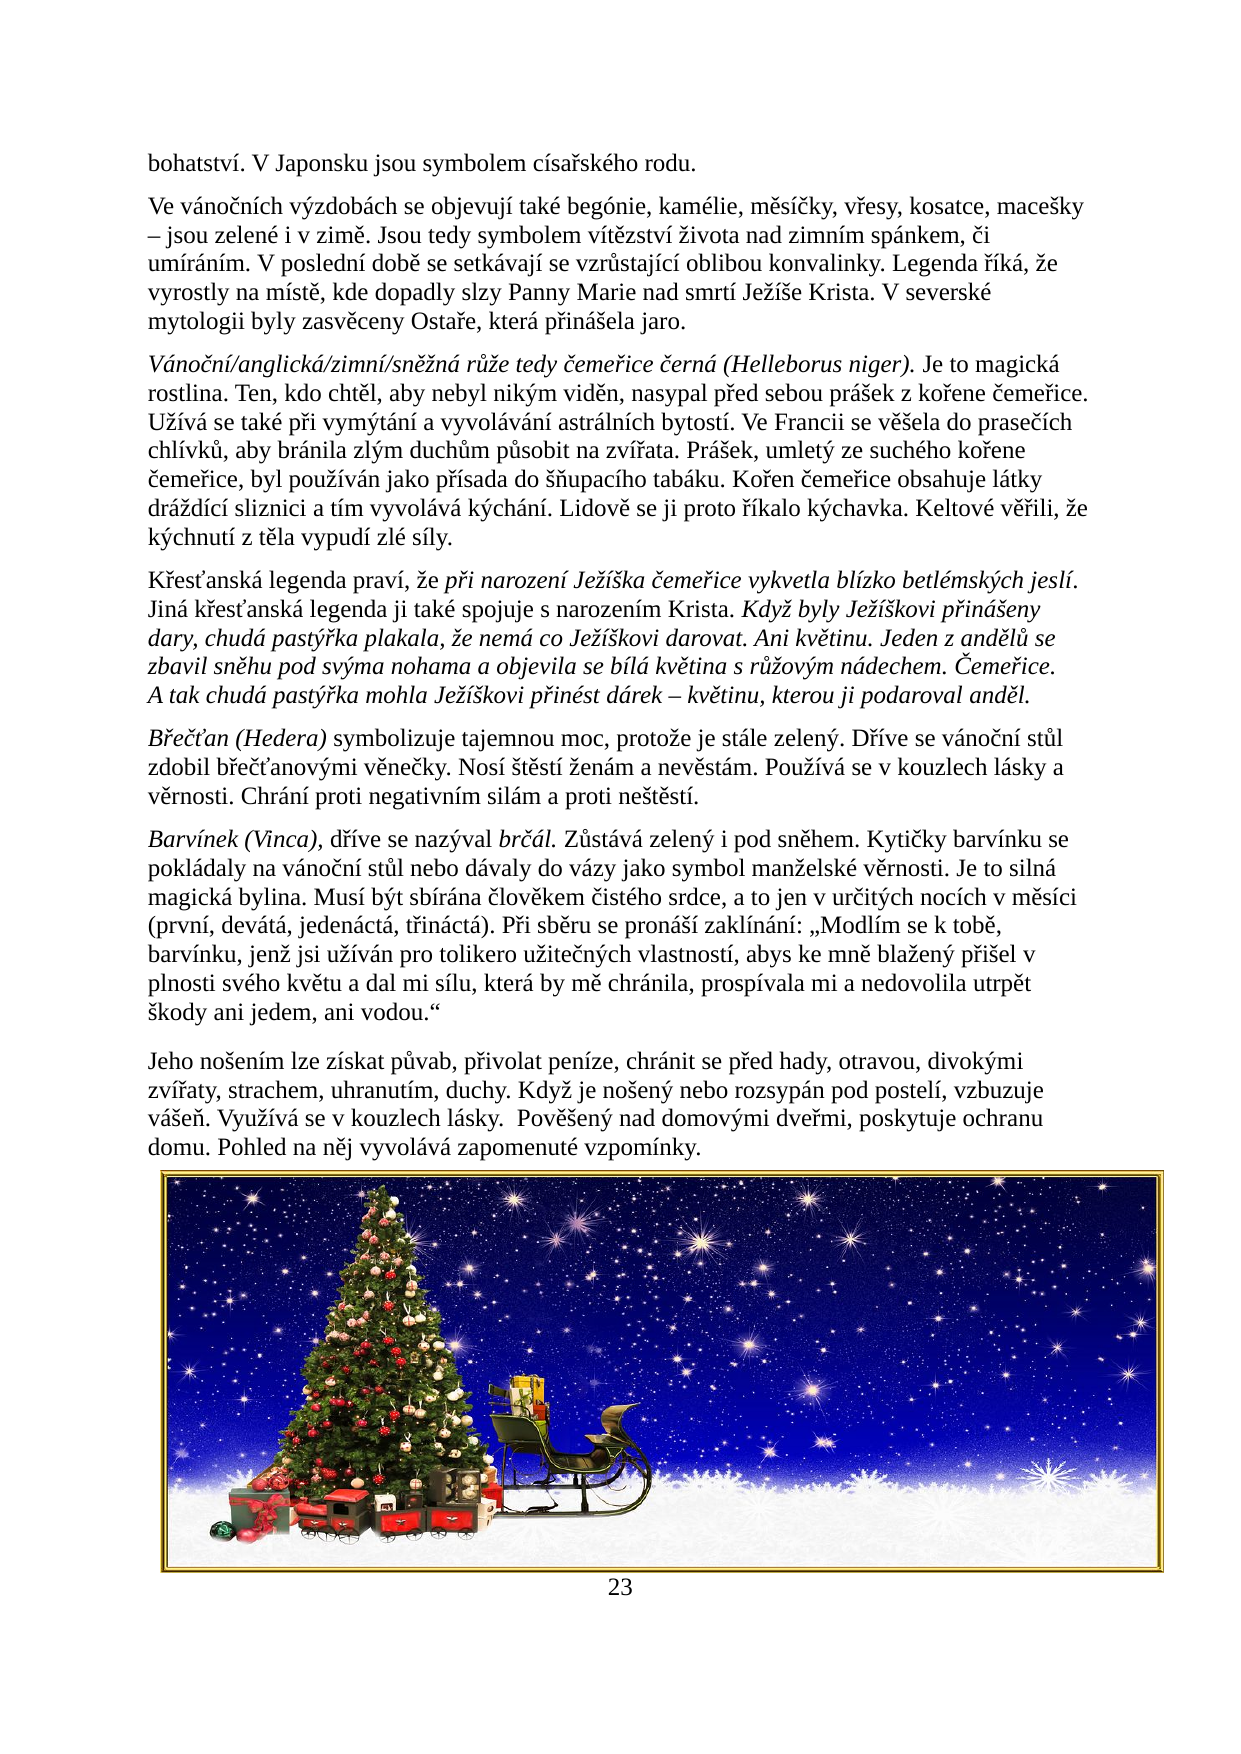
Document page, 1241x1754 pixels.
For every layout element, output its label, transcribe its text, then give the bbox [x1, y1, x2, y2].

text Křesťanská legenda praví, že při narození Ježíška čemeřice vykvetla blízko betlémských jeslí. Jiná křesťanská legenda ji také spojuje s narozením Krista. Když byly Ježíškovi přinášeny dary, chudá pastýřka plakala, že nemá co Ježíškovi darovat. Ani květinu. Jeden z andělů se zbavil sněhu pod svýma nohama a objevila se bílá květina s růžovým nádechem. Čemeřice. A tak chudá pastýřka mohla Ježíškovi přinést dárek – květinu, kterou ji podaroval anděl. [148, 565, 1093, 709]
text Vánoční/anglická/zimní/sněžná růže tedy čemeřice černá (Helleborus niger). Je to magická rostlina. Ten, kdo chtěl, aby nebyl nikým viděn, nasypal před sebou prášek z kořene čemeřice. Užívá se také při vymýtání a vyvolávání astrálních bytostí. Ve Francii se věšela do prasečích chlívků, aby bránila zlým duchům působit na zvířata. Prášek, umletý ze suchého kořene čemeřice, byl používán jako přísada do šňupacího tabáku. Kořen čemeřice obsahuje látky dráždící sliznici a tím vyvolává kýchání. Lidově se ji proto říkalo kýchavka. Keltové věřili, že kýchnutí z těla vypudí zlé síly. [148, 349, 1093, 551]
text Barvínek (Vinca), dříve se nazýval brčál. Zůstává zelený i pod sněhem. Kytičky barvínku se pokládaly na vánoční stůl nebo dávaly do vázy jako symbol manželské věrnosti. Je to silná magická bylina. Musí být sbírána člověkem čistého srdce, a to jen v určitých nocích v měsíci (první, devátá, jedenáctá, třináctá). Při sběru se pronáší zaklínání: „Modlím se k tobě, barvínku, jenž jsi užíván pro tolikero užitečných vlastností, abys ke mně blažený přišel v plnosti svého květu a dal mi sílu, která by mě chránila, prospívala mi a nedovolila utrpět škody ani jedem, ani vodou.“ [148, 824, 1093, 1026]
text Ve vánočních výzdobách se objevují také begónie, kamélie, měsíčky, vřesy, kosatce, macešky – jsou zelené i v zimě. Jsou tedy symbolem vítězství života nad zimním spánkem, či umíráním. V poslední době se setkávají se vzrůstající oblibou konvalinky. Legenda říká, že vyrostly na místě, kde dopadly slzy Panny Marie nad smrtí Ježíše Krista. V severské mytologii byly zasvěceny Ostaře, která přinášela jaro. [148, 191, 1093, 335]
text bohatství. V Japonsku jsou symbolem císařského rodu. [148, 148, 1093, 176]
text Jeho nošením lze získat půvab, přivolat peníze, chránit se před hady, otravou, divokými zvířaty, strachem, uhranutím, duchy. Když je nošený nebo rozsypán pod postelí, vzbuzuje vášeň. Využívá se v kouzlech lásky. Pověšený nad domovými dveřmi, poskytuje ochranu domu. Pohled na něj vyvolává zapomenuté vzpomínky. [148, 1046, 1093, 1161]
text 24 [148, 1187, 1093, 1601]
text Břečťan (Hedera) symbolizuje tajemnou moc, protože je stále zelený. Dříve se vánoční stůl zdobil břečťanovými věnečky. Nosí štěstí ženám a nevěstám. Používá se v kouzlech lásky a věrnosti. Chrání proti negativním silám a proti neštěstí. [148, 723, 1093, 810]
picture [160, 1170, 1164, 1573]
